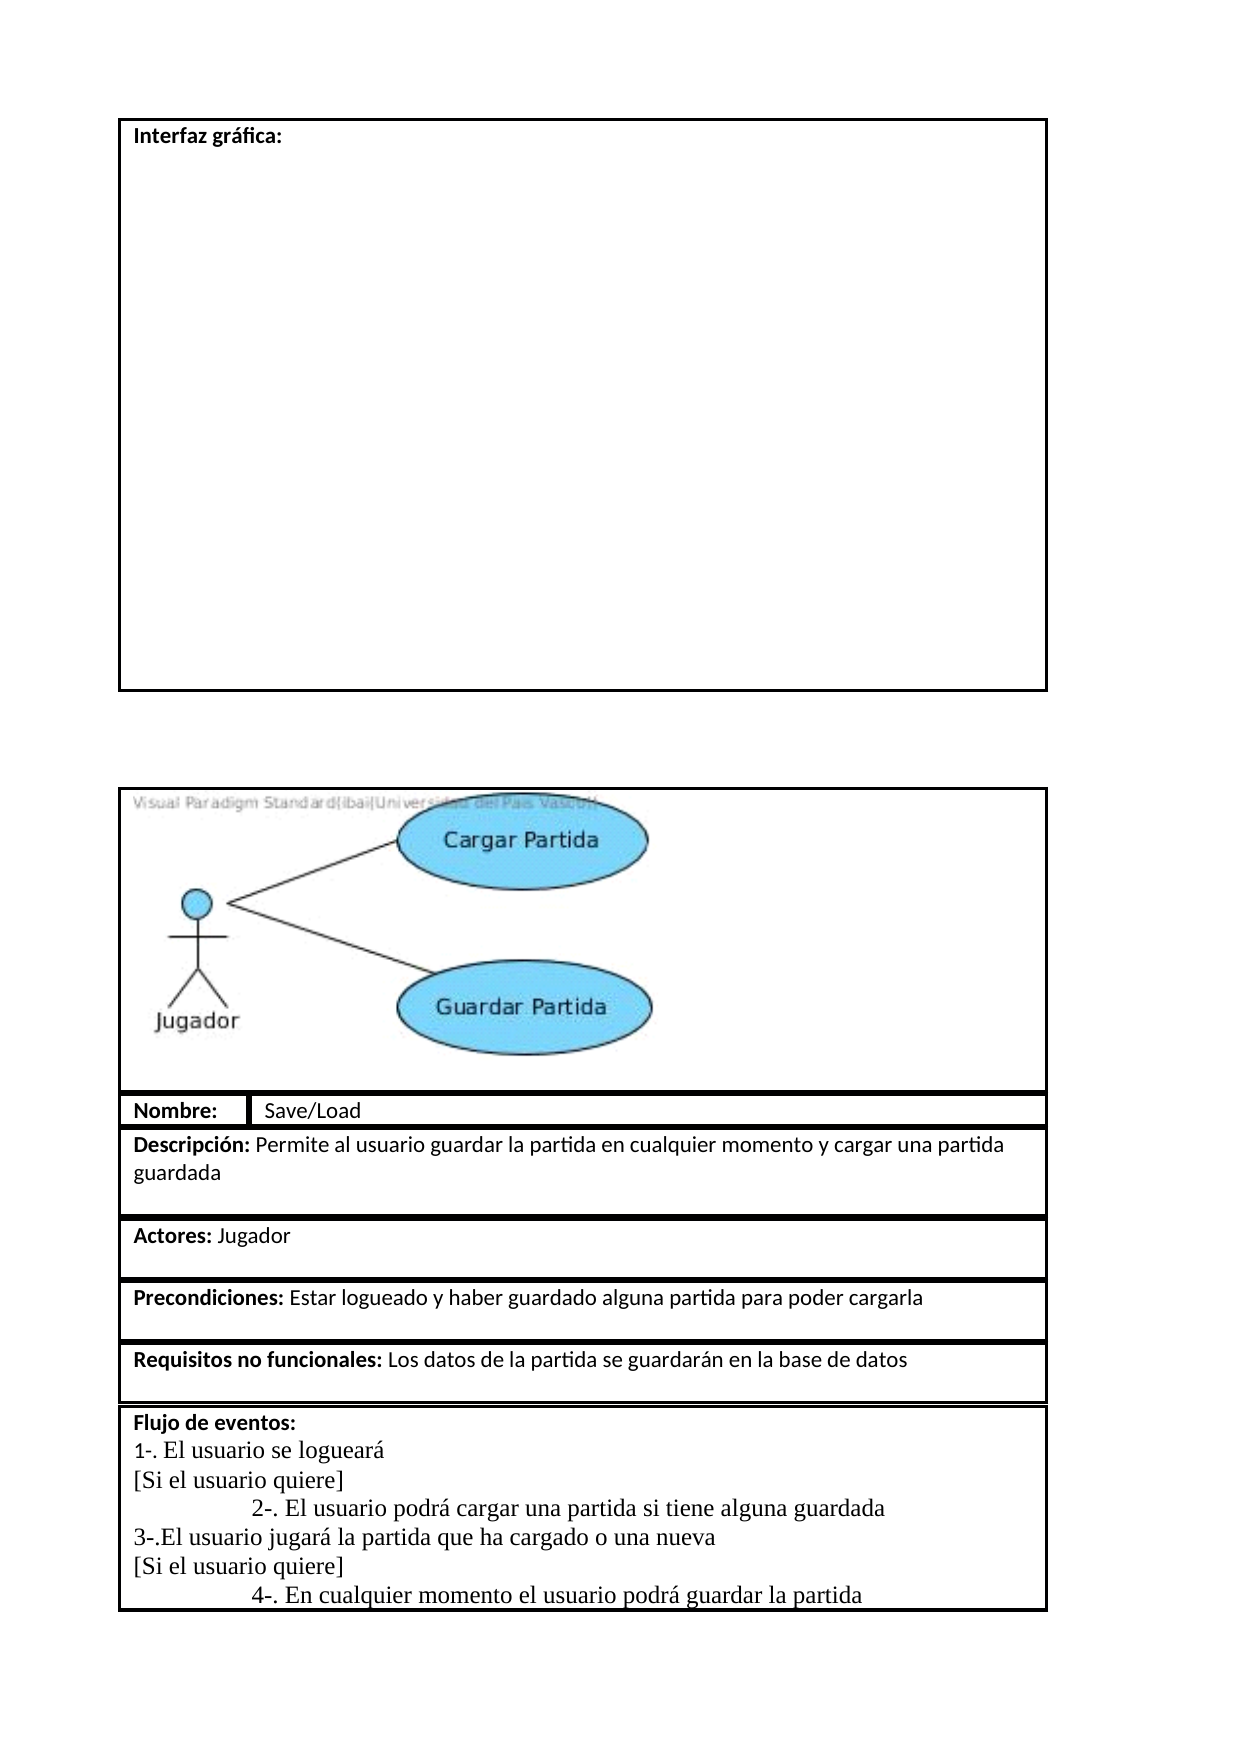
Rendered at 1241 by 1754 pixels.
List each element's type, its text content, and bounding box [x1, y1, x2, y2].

table_cell Requisitos no funcionales: Los datos de la partida se guardarán en la base de datos [121, 1345, 1045, 1401]
table_cell Descripción: Permite al usuario guardar la partida en cualquier momento y cargar una partida guardada [121, 1130, 1045, 1214]
table_cell Nombre: [121, 1096, 246, 1124]
table_cell Actores: Jugador [121, 1221, 1045, 1277]
table_cell Precondiciones: Estar logueado y haber guardado alguna partida para poder cargarla [121, 1283, 1045, 1339]
table_cell Save/Load [252, 1096, 1045, 1124]
table_cell Interfaz gráfica: [121, 121, 1045, 689]
table_cell Flujo de eventos: 1-. El usuario se logueará [Si el usuario quiere] 2-. El usuario podrá cargar una partida si tiene alguna guardada 3-.El usuario jugará la partida que ha cargado o una nueva [Si el usuario quiere] 4-. En cualquier momento el usuario podrá guardar la partida [121, 1408, 1045, 1608]
table_header [121, 790, 1045, 1090]
